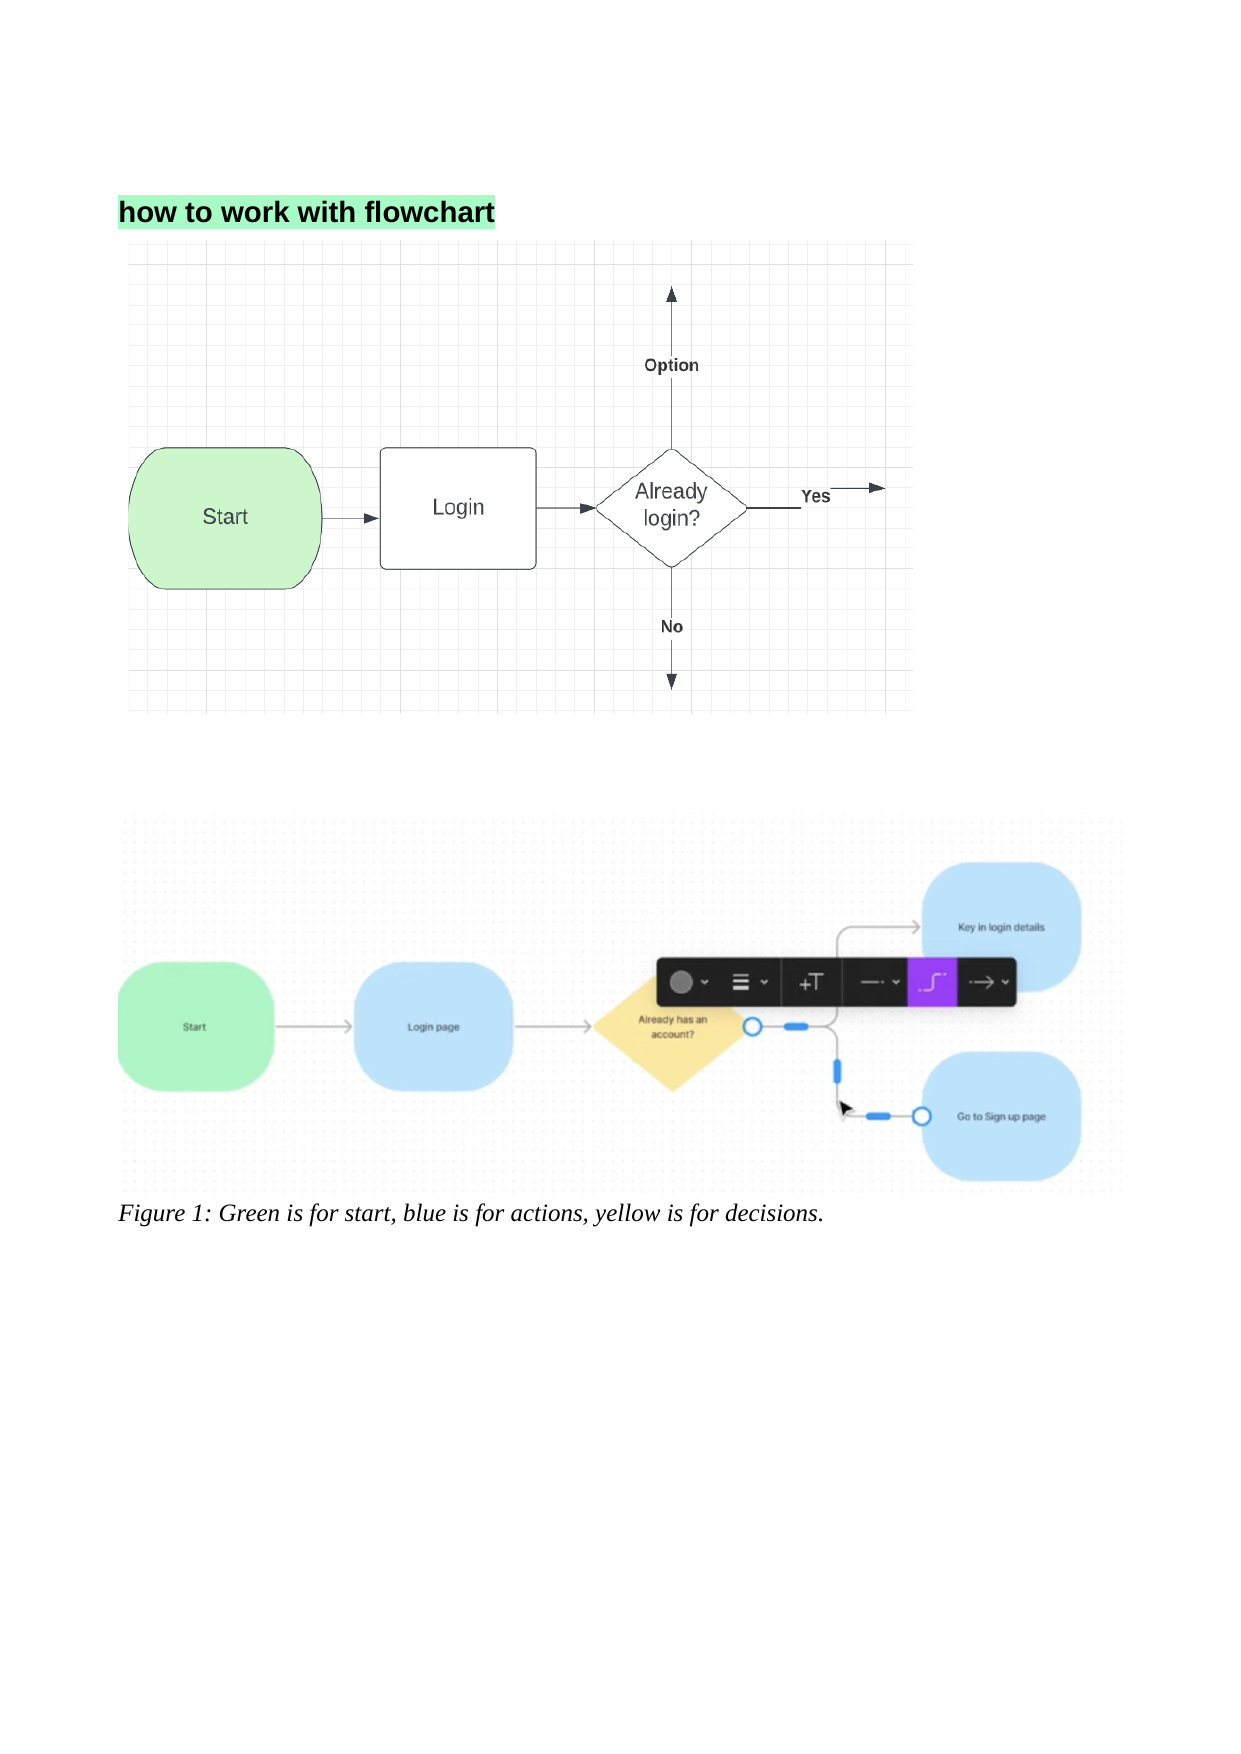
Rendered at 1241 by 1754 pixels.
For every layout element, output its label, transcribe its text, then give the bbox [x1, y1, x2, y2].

text Figure 1: Green is for start, blue is for actions, yellow is for decisions. [118, 1198, 1122, 1227]
picture [128, 240, 914, 714]
subtitle how to work with flowchart [495, 195, 1122, 229]
picture [118, 813, 1123, 1198]
